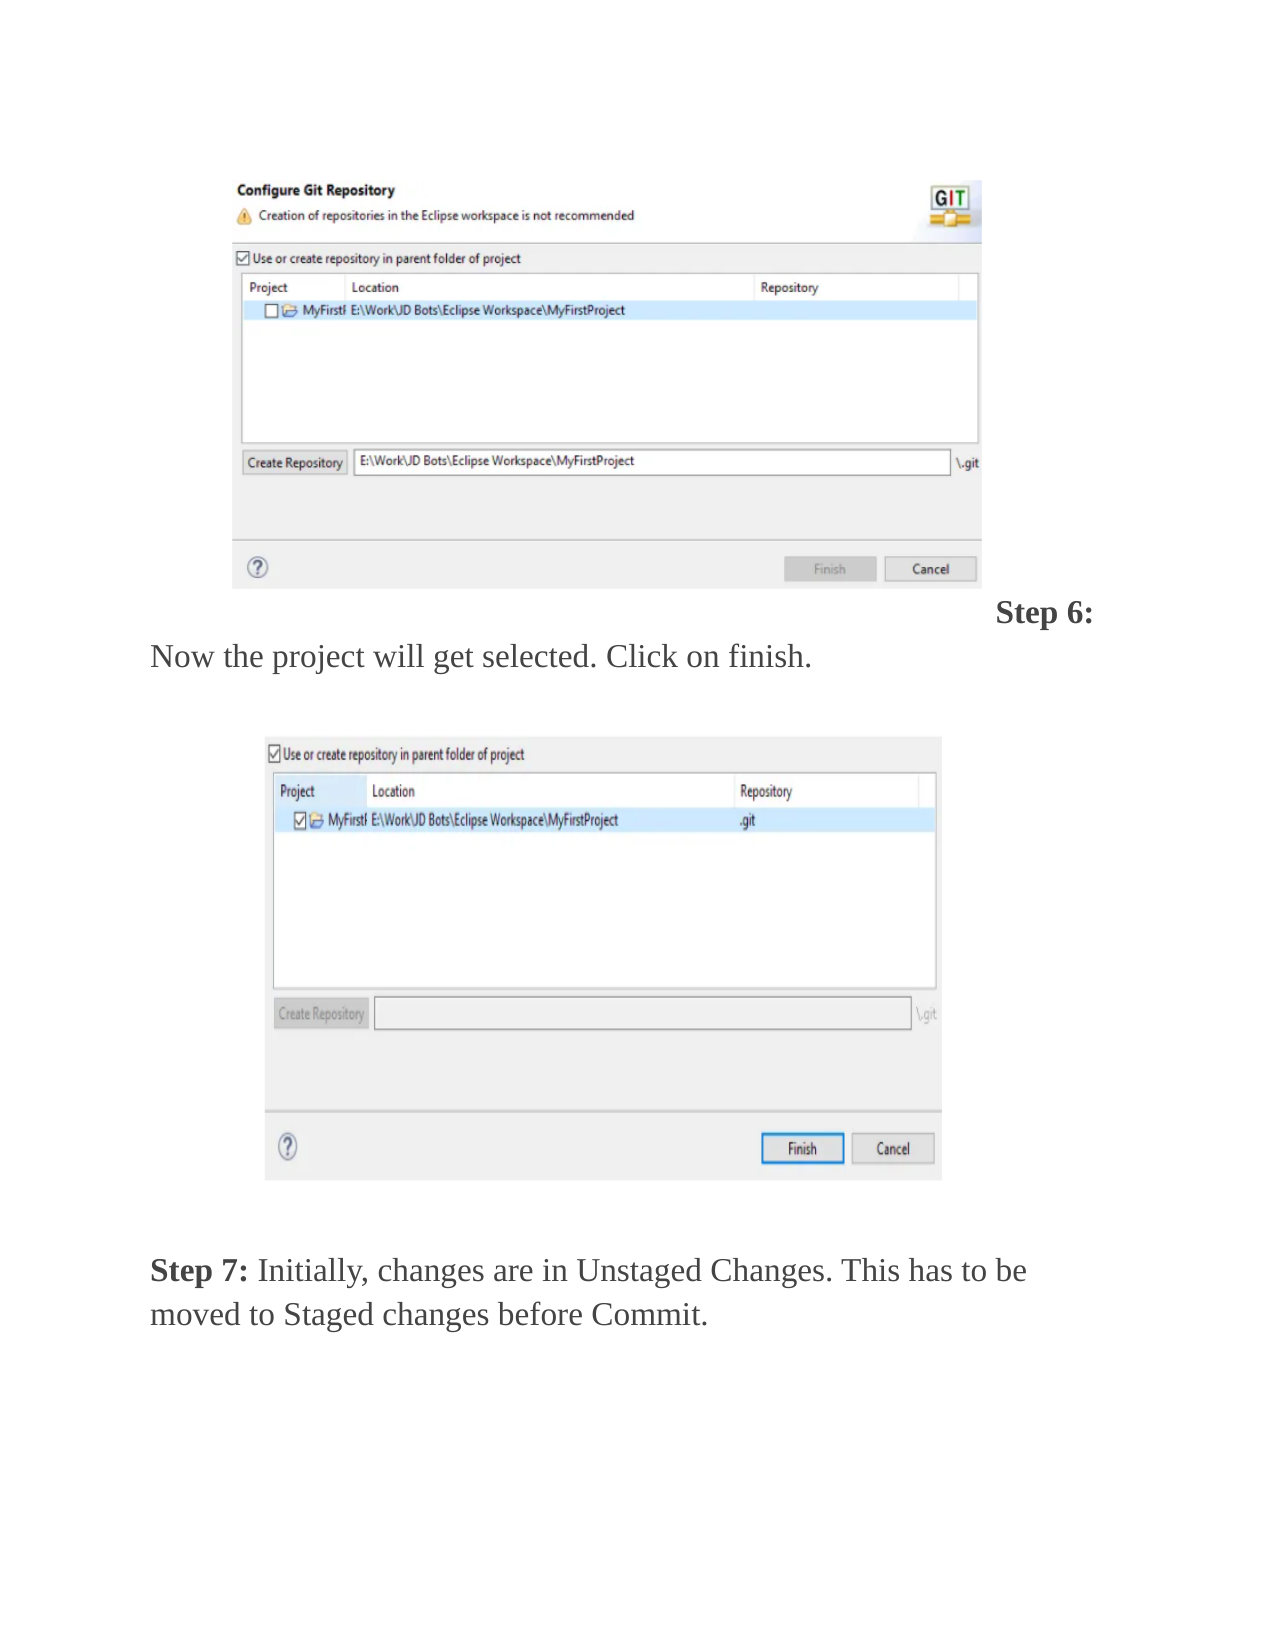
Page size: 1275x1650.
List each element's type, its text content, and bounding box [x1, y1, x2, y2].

picture [256, 711, 816, 1212]
text Step 7: Initially, changes are in Unstaged Changes. This has to be moved to Staged changes before Commit. [150, 1250, 1125, 1333]
text Step 6: Now the project will get selected. Click on finish. [150, 592, 1125, 674]
picture [207, 166, 817, 613]
